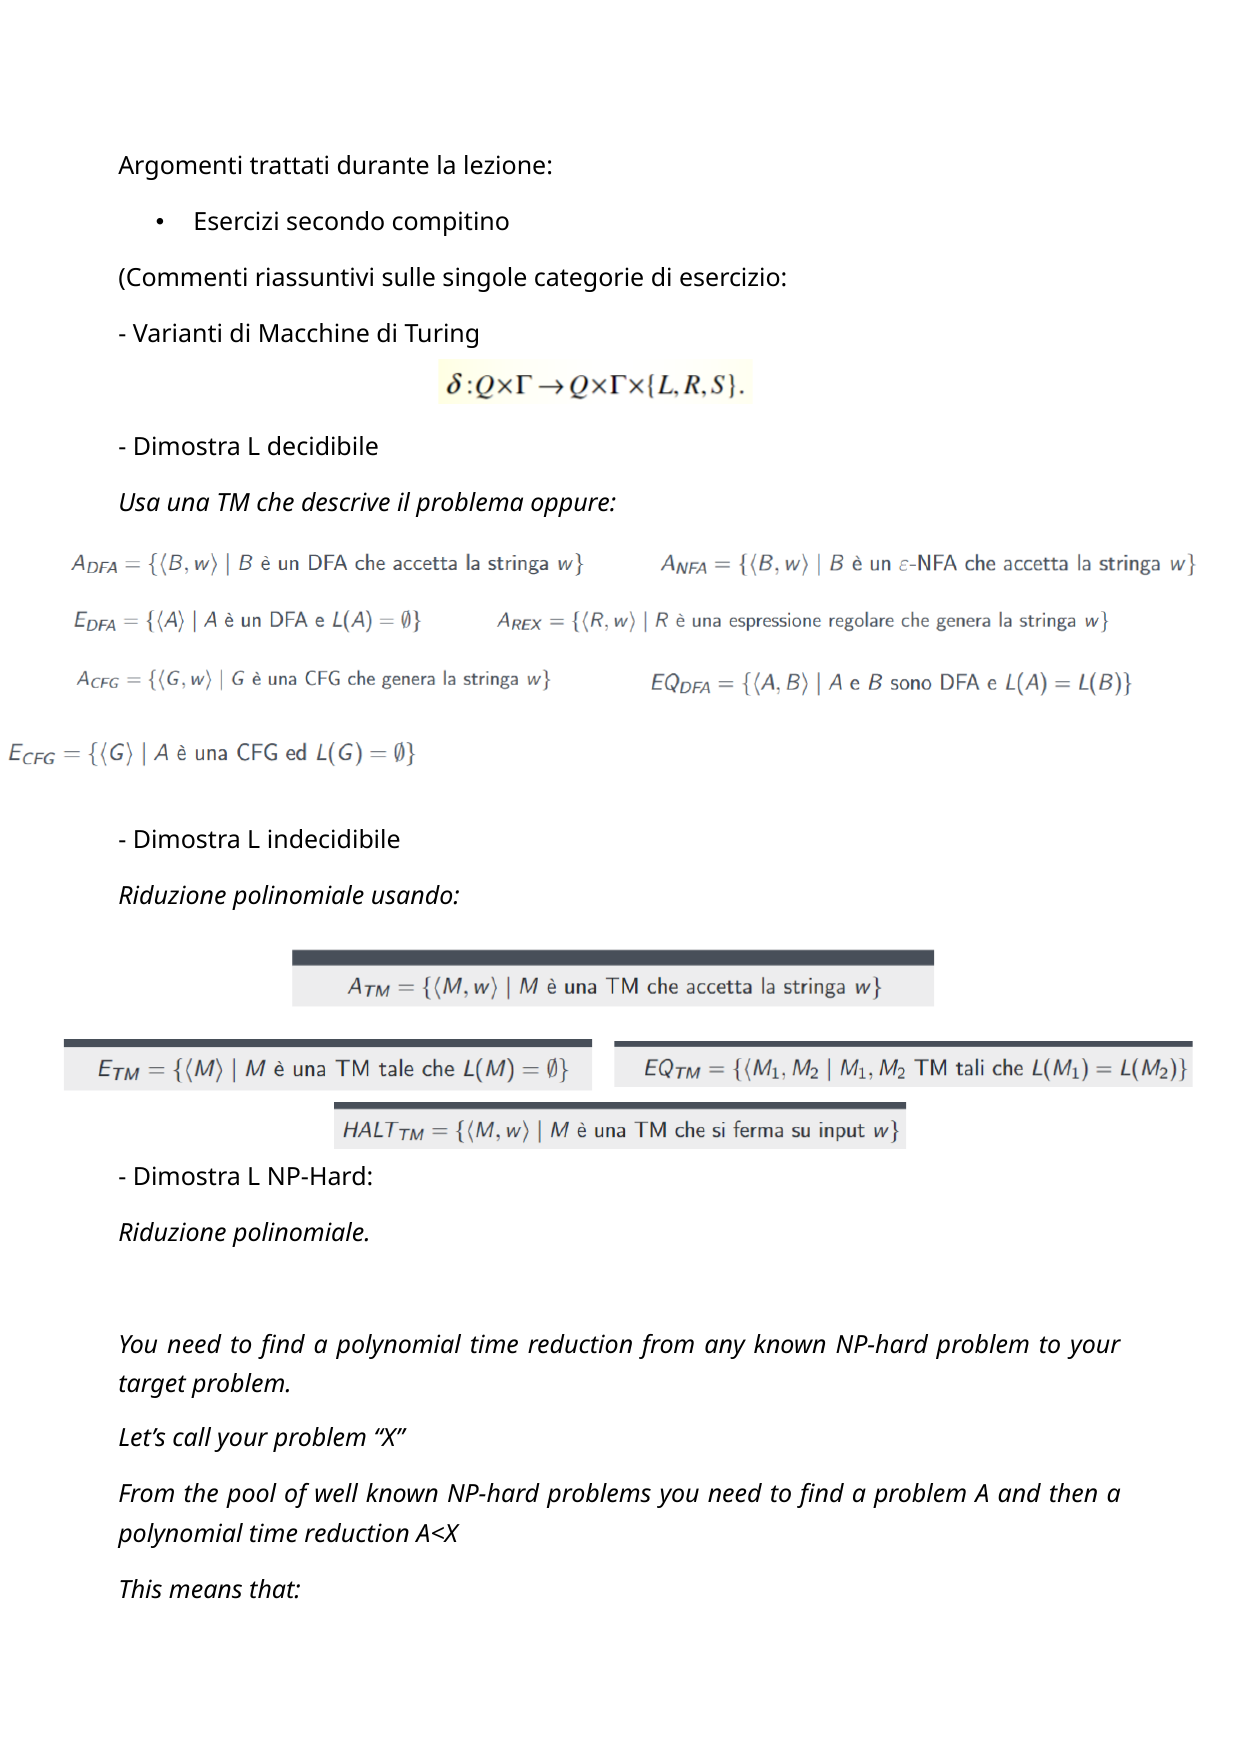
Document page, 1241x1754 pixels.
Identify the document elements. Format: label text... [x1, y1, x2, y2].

picture [614, 1041, 1193, 1087]
picture [479, 598, 1113, 639]
text (Commenti riassuntivi sulle singole categorie di esercizio: [118, 260, 1122, 294]
text Argomenti trattati durante la lezione: [118, 148, 1122, 182]
picture [292, 949, 935, 1012]
picture [61, 540, 590, 584]
text Riduzione polinomiale. [118, 1214, 1122, 1248]
text From the pool of well known NP-hard problems you need to find a problem A and then a polynomial time reduction A<X [118, 1476, 1122, 1549]
picture [643, 661, 1141, 701]
text - Varianti di Macchine di Turing [118, 316, 1122, 350]
text This means that: [118, 1571, 1122, 1605]
picture [71, 656, 557, 704]
text - Dimostra L decidibile [118, 428, 1122, 462]
text Let’s call your problem “X” [118, 1419, 1122, 1454]
text - Dimostra L NP-Hard: [118, 1158, 1122, 1192]
picture [0, 734, 425, 771]
text Riduzione polinomiale usando: [118, 877, 1122, 912]
picture [65, 598, 426, 641]
list Esercizi secondo compitino [156, 204, 1122, 238]
picture [334, 1102, 907, 1149]
text You need to find a polynomial time reduction from any known NP-hard problem to your target problem. [118, 1327, 1122, 1400]
picture [438, 359, 753, 404]
picture [63, 1039, 593, 1091]
picture [651, 544, 1207, 581]
text - Dimostra L indecidibile [118, 821, 1122, 855]
text Usa una TM che descrive il problema oppure: [118, 484, 1122, 518]
